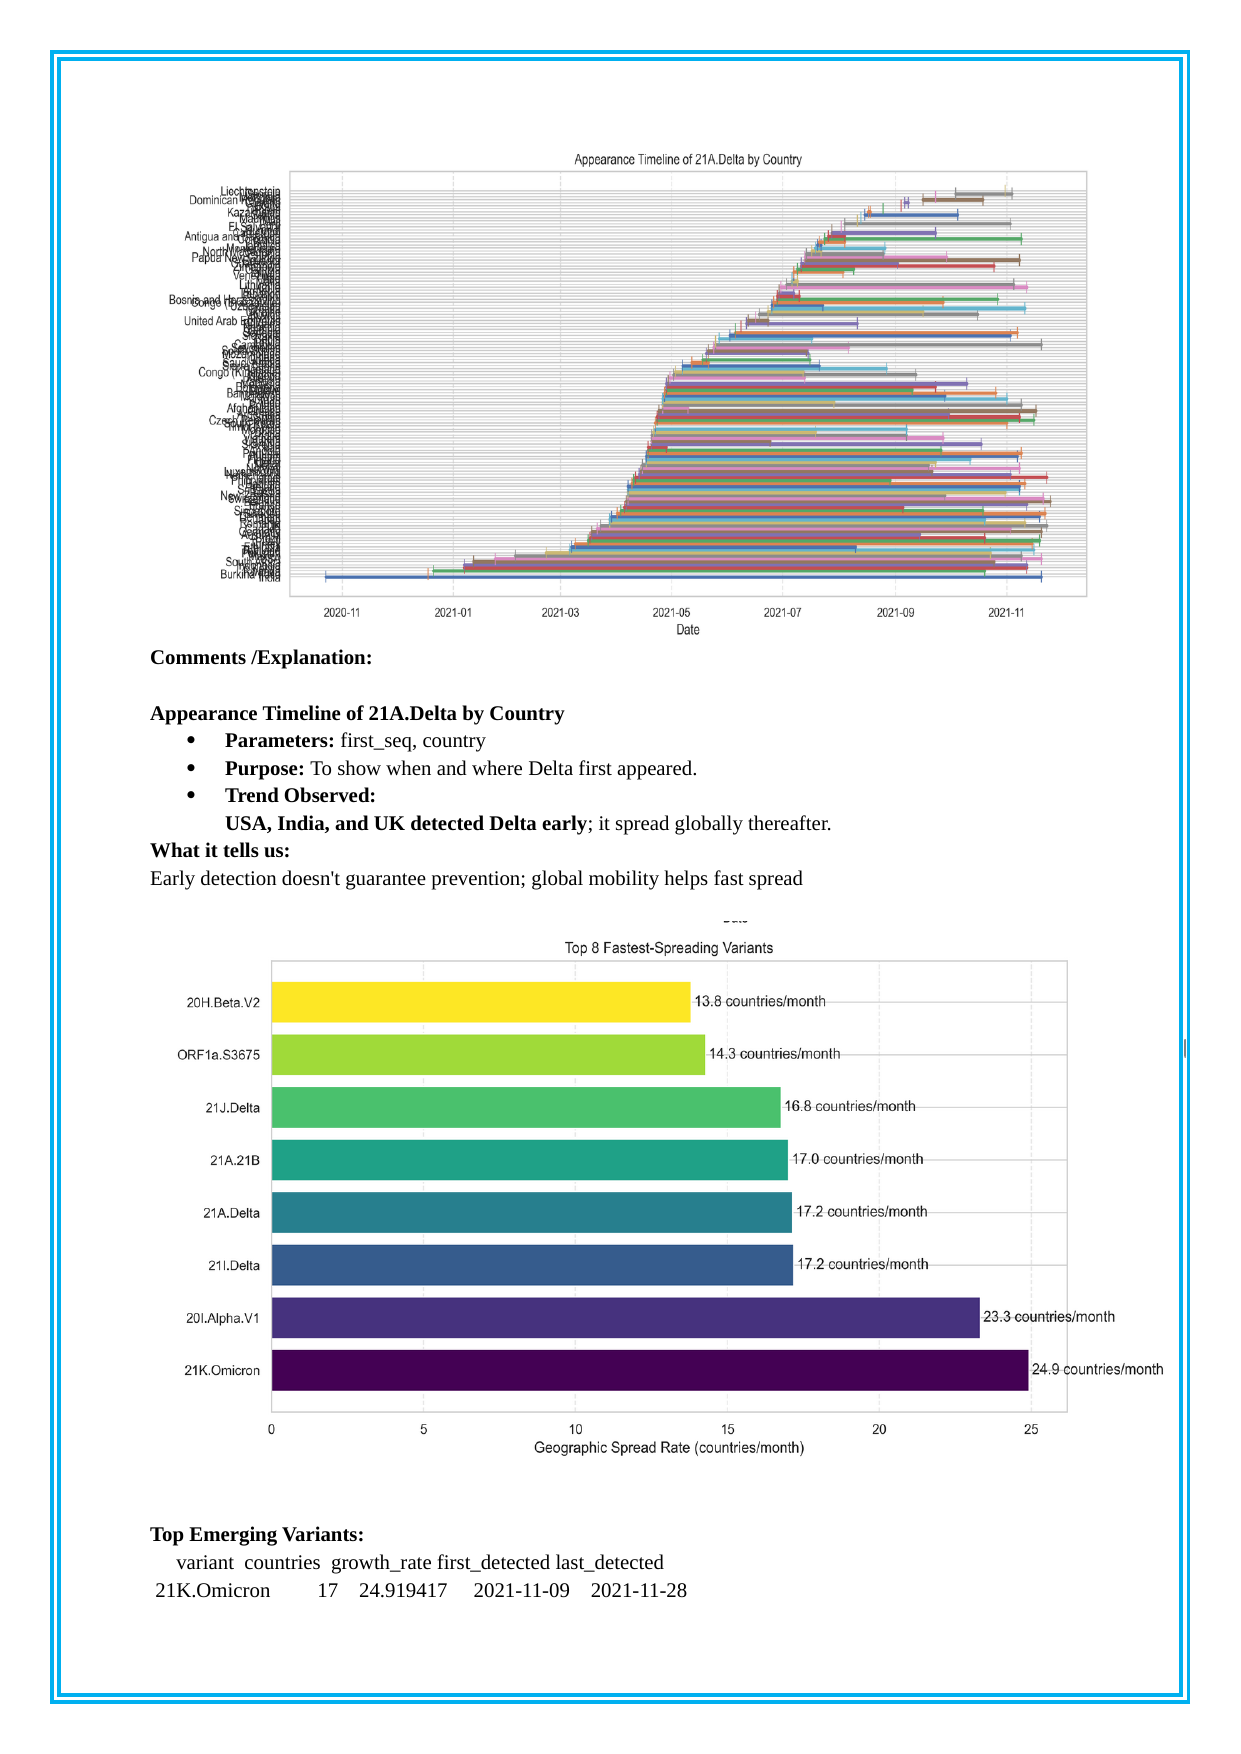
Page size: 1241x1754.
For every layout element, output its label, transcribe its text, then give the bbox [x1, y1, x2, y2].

list Parameters: first_seq, country [187, 728, 1090, 752]
list Purpose: To show when and where Delta first appeared. [187, 756, 1090, 780]
text Appearance Timeline of 21A.Delta by Country [150, 700, 1090, 724]
list Trend Observed: USA, India, and UK detected Delta early; it spread globally thereafter. [187, 783, 1090, 835]
text Top Emerging Variants: [150, 1522, 1090, 1546]
text What it tells us: Early detection doesn't guarantee prevention; global mobility helps fast spread [150, 838, 1090, 890]
text variant countries growth_rate first_detected last_detected [150, 1550, 1090, 1574]
text Comments /Explanation: [150, 645, 1090, 669]
text 21K.Omicron 17 24.919417 2021-11-09 2021-11-28 [150, 1578, 1090, 1602]
